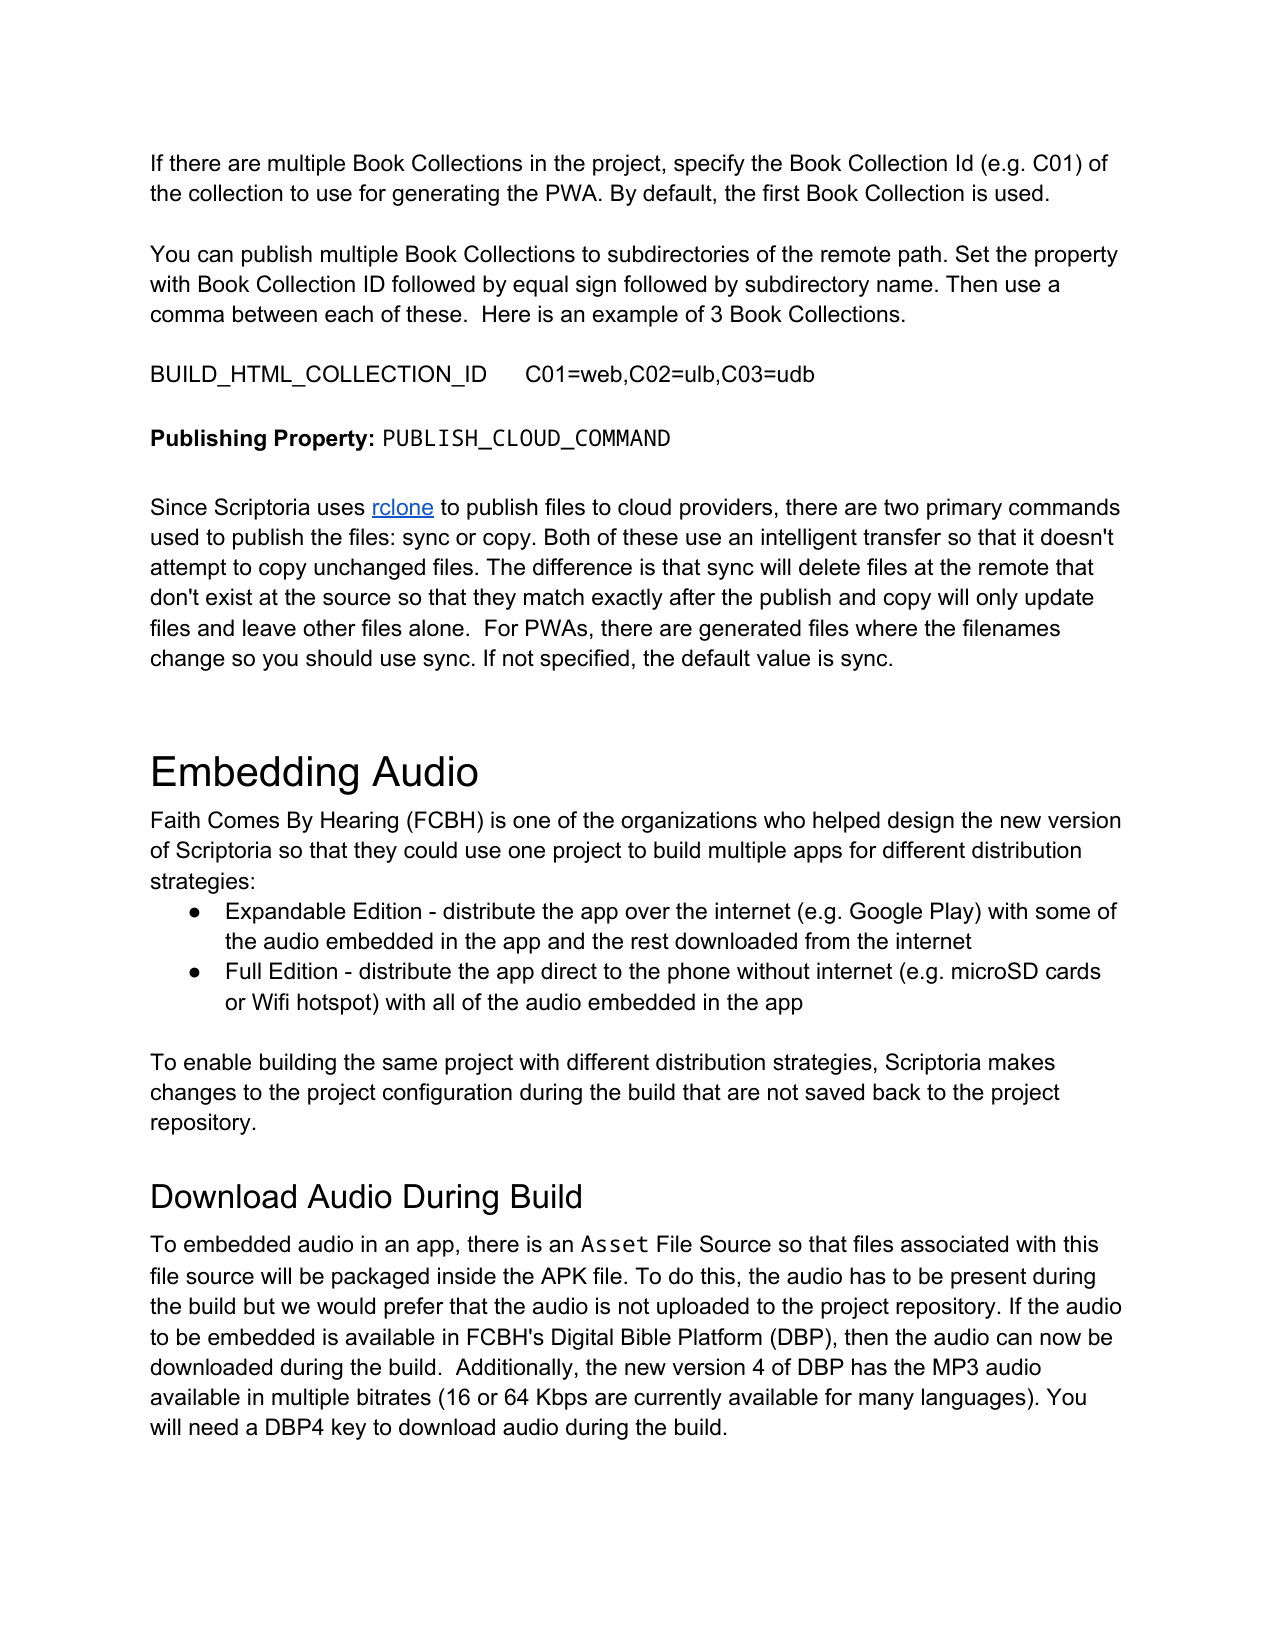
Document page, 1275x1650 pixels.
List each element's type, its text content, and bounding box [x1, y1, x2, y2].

list Full Edition - distribute the app direct to the phone without internet (e.g. microSD cards or Wifi hotspot) with all of the audio embedded in the app [187, 958, 1125, 1015]
text Since Scriptoria uses rclone to publish files to cloud providers, there are two primary commands used to publish the files: sync or copy. Both of these use an intelligent transfer so that it doesn't attempt to copy unchanged files. The difference is that sync will delete files at the remote that don't exist at the source so that they match exactly after the publish and copy will only update files and leave other files alone. For PWAs, there are generated files where the filenames change so you should use sync. If not specified, the default value is sync. [150, 494, 1125, 671]
text To embedded audio in an app, there is an Asset File Source so that files associated with this file source will be packaged inside the APK file. To do this, the audio has to be present during the build but we would prefer that the audio is not uploaded to the project repository. If the audio to be embedded is available in FCBH's Digital Bible Platform (DBP), then the audio can now be downloaded during the build. Additionally, the new version 4 of DBP has the MP3 audio available in multiple bitrates (16 or 64 Kbps are currently available for many languages). You will need a DBP4 key to download audio during the build. [150, 1228, 1125, 1441]
text If there are multiple Book Collections in the project, specify the Book Collection Id (e.g. C01) of the collection to use for generating the PWA. By default, the first Book Collection is used. [150, 150, 1125, 207]
text You can publish multiple Book Collections to subdirectories of the remote path. Set the property with Book Collection ID followed by equal sign followed by subdirectory name. Then use a comma between each of these. Here is an example of 3 Book Collections. BUILD_HTML_COLLECTION_ID C01=web,C02=ulb,C03=udb [150, 241, 1125, 388]
list Expandable Edition - distribute the app over the internet (e.g. Google Play) with some of the audio embedded in the app and the rest downloaded from the internet [187, 898, 1125, 954]
text Publishing Property: PUBLISH_CLOUD_COMMAND [150, 422, 1125, 453]
subtitle Download Audio During Build [150, 1177, 1125, 1216]
text To enable building the same project with different distribution strategies, Scriptoria makes changes to the project configuration during the build that are not saved back to the project repository. [150, 1049, 1125, 1136]
subtitle Embedding Audio [150, 747, 1125, 795]
text Faith Comes By Hearing (FCBH) is one of the organizations who helped design the new version of Scriptoria so that they could use one project to build multiple apps for different distribution strategies: [150, 807, 1125, 894]
